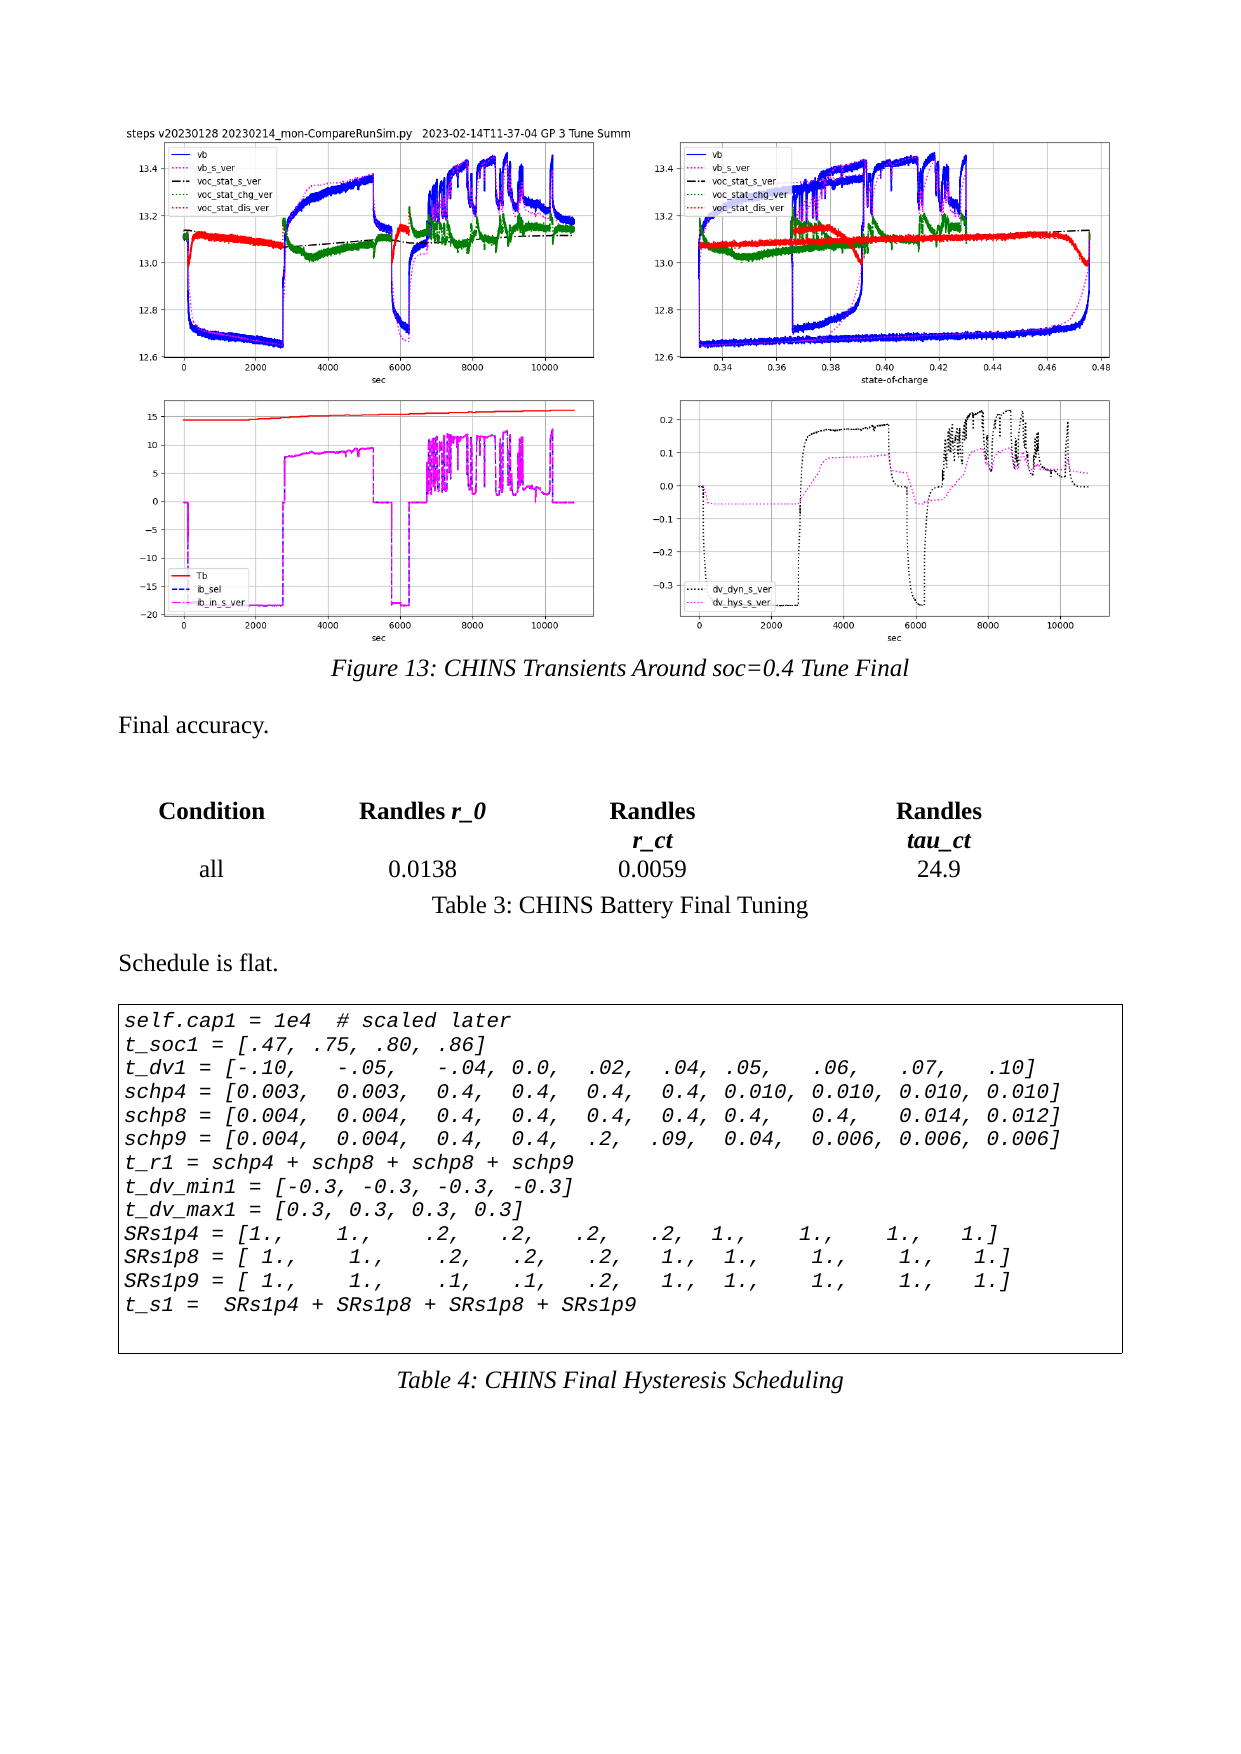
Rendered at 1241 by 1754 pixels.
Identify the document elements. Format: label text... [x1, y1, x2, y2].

table_cell 24.9 [756, 854, 1122, 890]
text Schedule is flat. [118, 948, 1122, 976]
text Final accuracy. [118, 710, 1122, 739]
table_header Condition [127, 796, 296, 854]
table_header self.cap1 = 1e4 # scaled later t_soc1 = [.47, .75, .80, .86] t_dv1 = [-.10, -.05, -.04, 0.0, .02, .04, .05, .06, .07, .10] schp4 = [0.003, 0.003, 0.4, 0.4, 0.4, 0.4, 0.010, 0.010, 0.010, 0.010] schp8 = [0.004, 0.004, 0.4, 0.4, 0.4, 0.4, 0.4, 0.4, 0.014, 0.012] schp9 = [0.004, 0.004, 0.4, 0.4, .2, .09, 0.04, 0.006, 0.006, 0.006] t_r1 = schp4 + schp8 + schp8 + schp9 t_dv_min1 = [-0.3, -0.3, -0.3, -0.3] t_dv_max1 = [0.3, 0.3, 0.3, 0.3] SRs1p4 = [1., 1., .2, .2, .2, .2, 1., 1., 1., 1.] SRs1p8 = [ 1., 1., .2, .2, .2, 1., 1., 1., 1., 1.] SRs1p9 = [ 1., 1., .1, .1, .2, 1., 1., 1., 1., 1.] t_s1 = SRs1p4 + SRs1p8 + SRs1p8 + SRs1p9 [119, 1005, 1122, 1353]
table_cell 0.0059 [549, 854, 756, 890]
table_header Randles tau_ct [756, 796, 1122, 854]
table_header Randles r_ct [549, 796, 756, 854]
table_cell 0.0138 [296, 854, 549, 890]
text Figure 13: CHINS Transients Around soc=0.4 Tune Final [118, 653, 1122, 681]
table_cell all [127, 854, 296, 890]
picture [118, 118, 1122, 653]
text Table 4: CHINS Final Hysteresis Scheduling [118, 1365, 1122, 1394]
table_header Randles r_0 [296, 796, 549, 854]
text Table 3: CHINS Battery Final Tuning [118, 890, 1122, 919]
